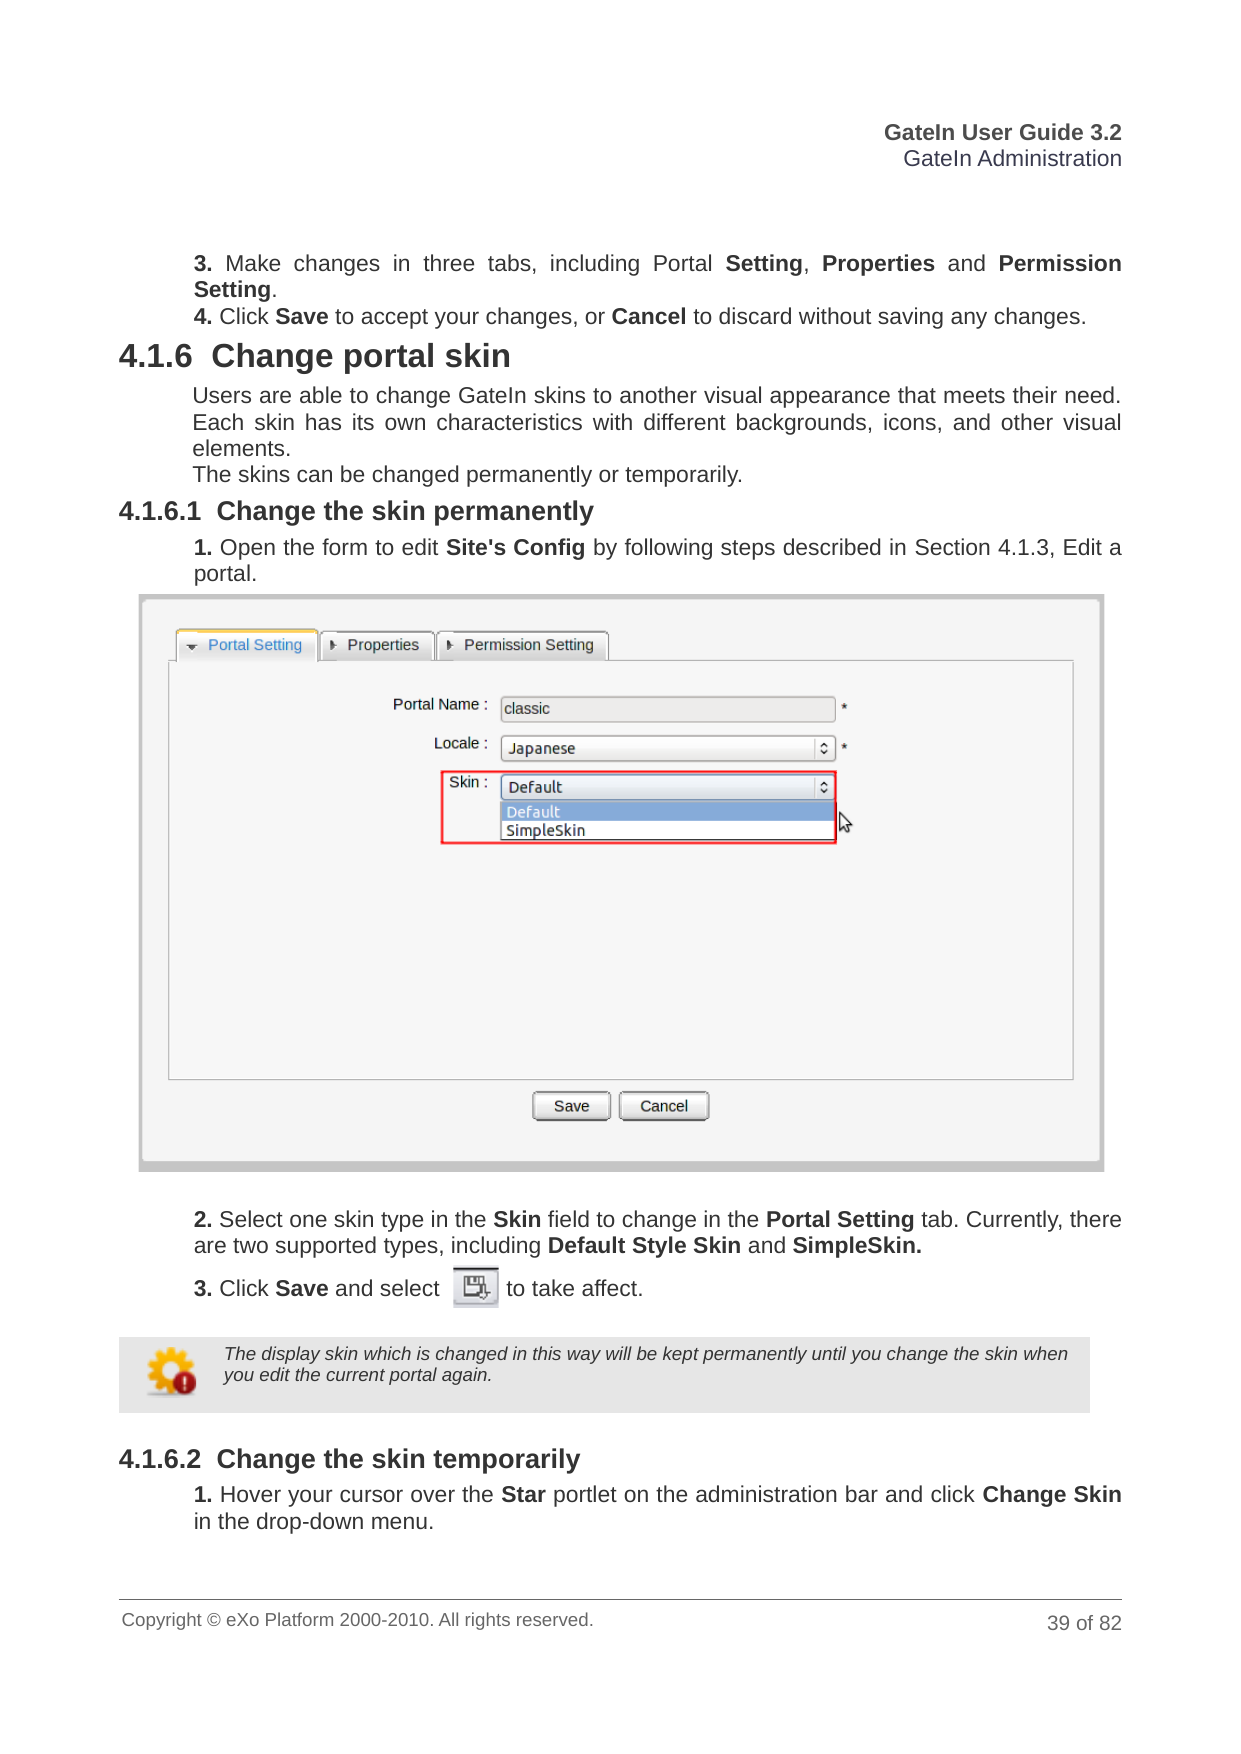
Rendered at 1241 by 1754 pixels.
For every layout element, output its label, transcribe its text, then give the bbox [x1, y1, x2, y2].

list 1. Hover your cursor over the Star portlet on the administration bar and click Change Skin in the drop-down menu. [156, 1481, 1122, 1534]
subtitle Change portal skin [118, 336, 1122, 375]
list 2. Select one skin type in the Skin field to change in the Portal Setting tab. Currently, there are two supported types, including Default Style Skin and SimpleSkin. [156, 1206, 1122, 1258]
picture [146, 1347, 197, 1398]
list 1. Open the form to edit Site's Config by following steps described in Section 4.1.3, Edit a portal. [156, 534, 1122, 587]
picture [453, 1265, 499, 1308]
subtitle Change the skin permanently [118, 495, 1122, 527]
list 3. Make changes in three tabs, including Portal Setting, Properties and Permission Setting. [156, 250, 1122, 303]
subtitle Change the skin temporarily [118, 1443, 1122, 1474]
table_header The display skin which is changed in this way will be kept permanently until you change the skin when you edit the current portal again. [217, 1337, 1090, 1413]
picture [138, 594, 1105, 1172]
list 3. Click Save and select to take affect. [156, 1258, 1122, 1315]
list 4. Click Save to accept your changes, or Cancel to discard without saving any changes. [156, 303, 1122, 329]
text Users are able to change GateIn skins to another visual appearance that meets their need. Each skin has its own characteristics with different backgrounds, icons, and other visual elements. [192, 382, 1122, 461]
text The skins can be changed permanently or temporarily. [192, 461, 1122, 488]
table_header [119, 1337, 217, 1413]
